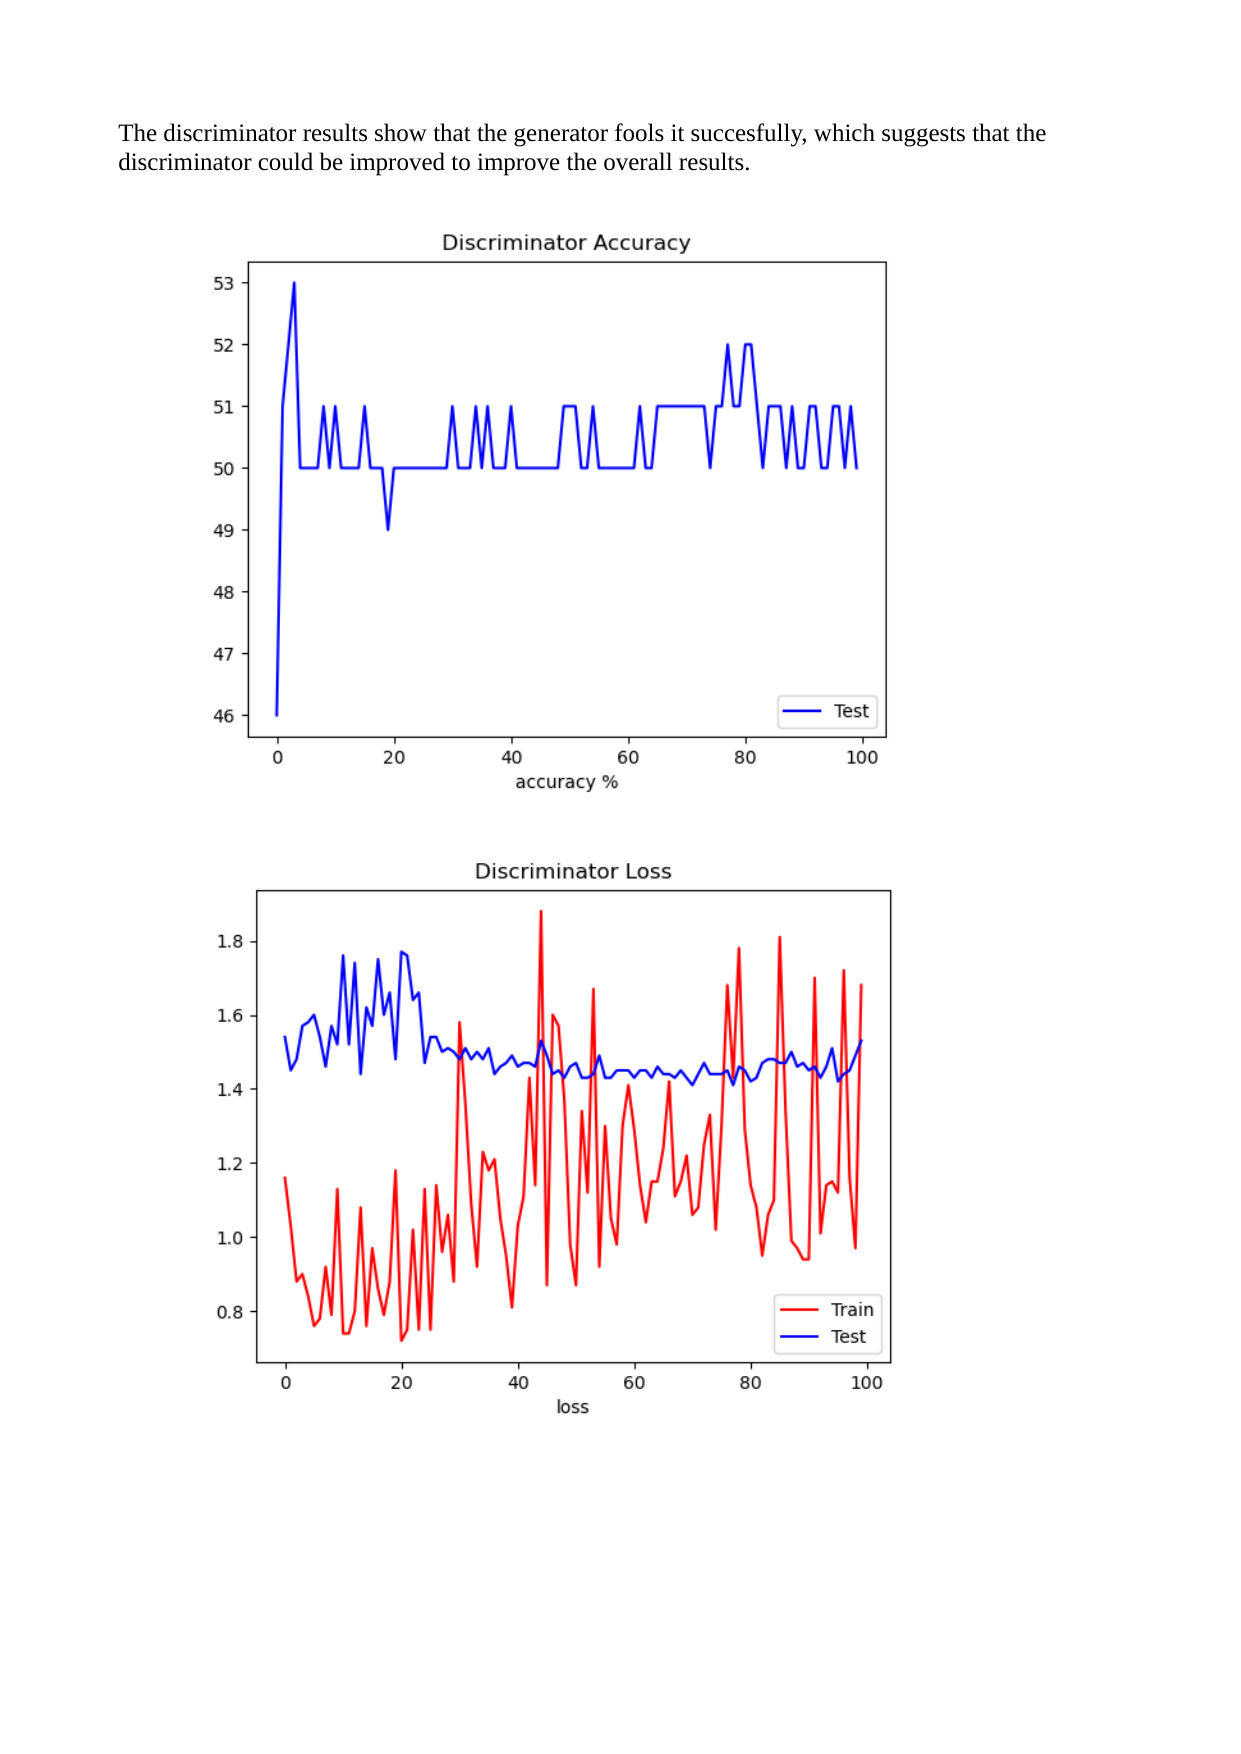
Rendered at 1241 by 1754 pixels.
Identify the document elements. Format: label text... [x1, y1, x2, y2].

picture [145, 187, 968, 805]
text The discriminator results show that the generator fools it succesfully, which suggests that the discriminator could be improved to improve the overall results. [118, 118, 1122, 176]
picture [154, 816, 972, 1430]
